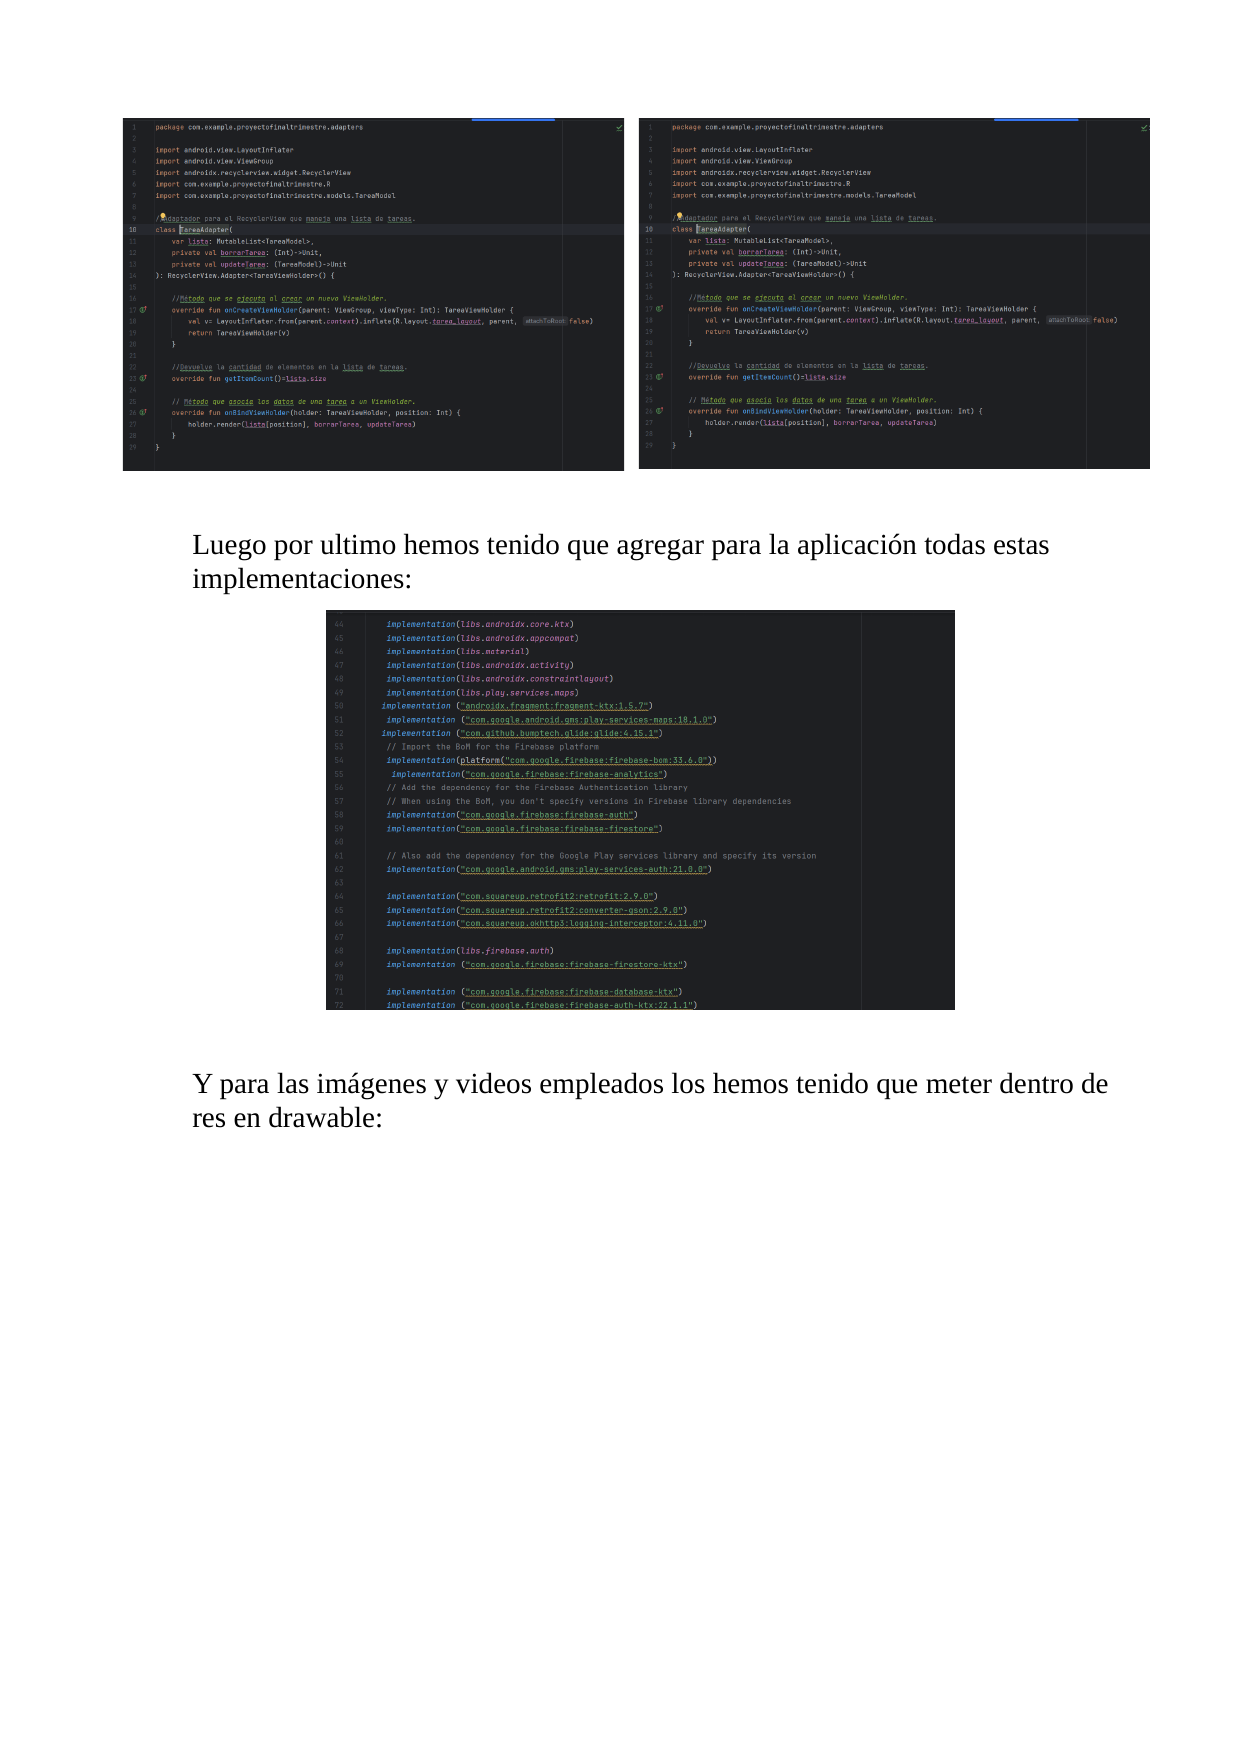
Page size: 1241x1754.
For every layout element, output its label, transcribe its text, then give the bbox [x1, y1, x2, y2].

text Y para las imágenes y videos empleados los hemos tenido que meter dentro de res en drawable: [118, 1067, 1122, 1134]
picture [122, 118, 625, 471]
picture [326, 610, 955, 1010]
picture [638, 118, 1150, 469]
text Luego por ultimo hemos tenido que agregar para la aplicación todas estas implementaciones: [118, 527, 1122, 594]
